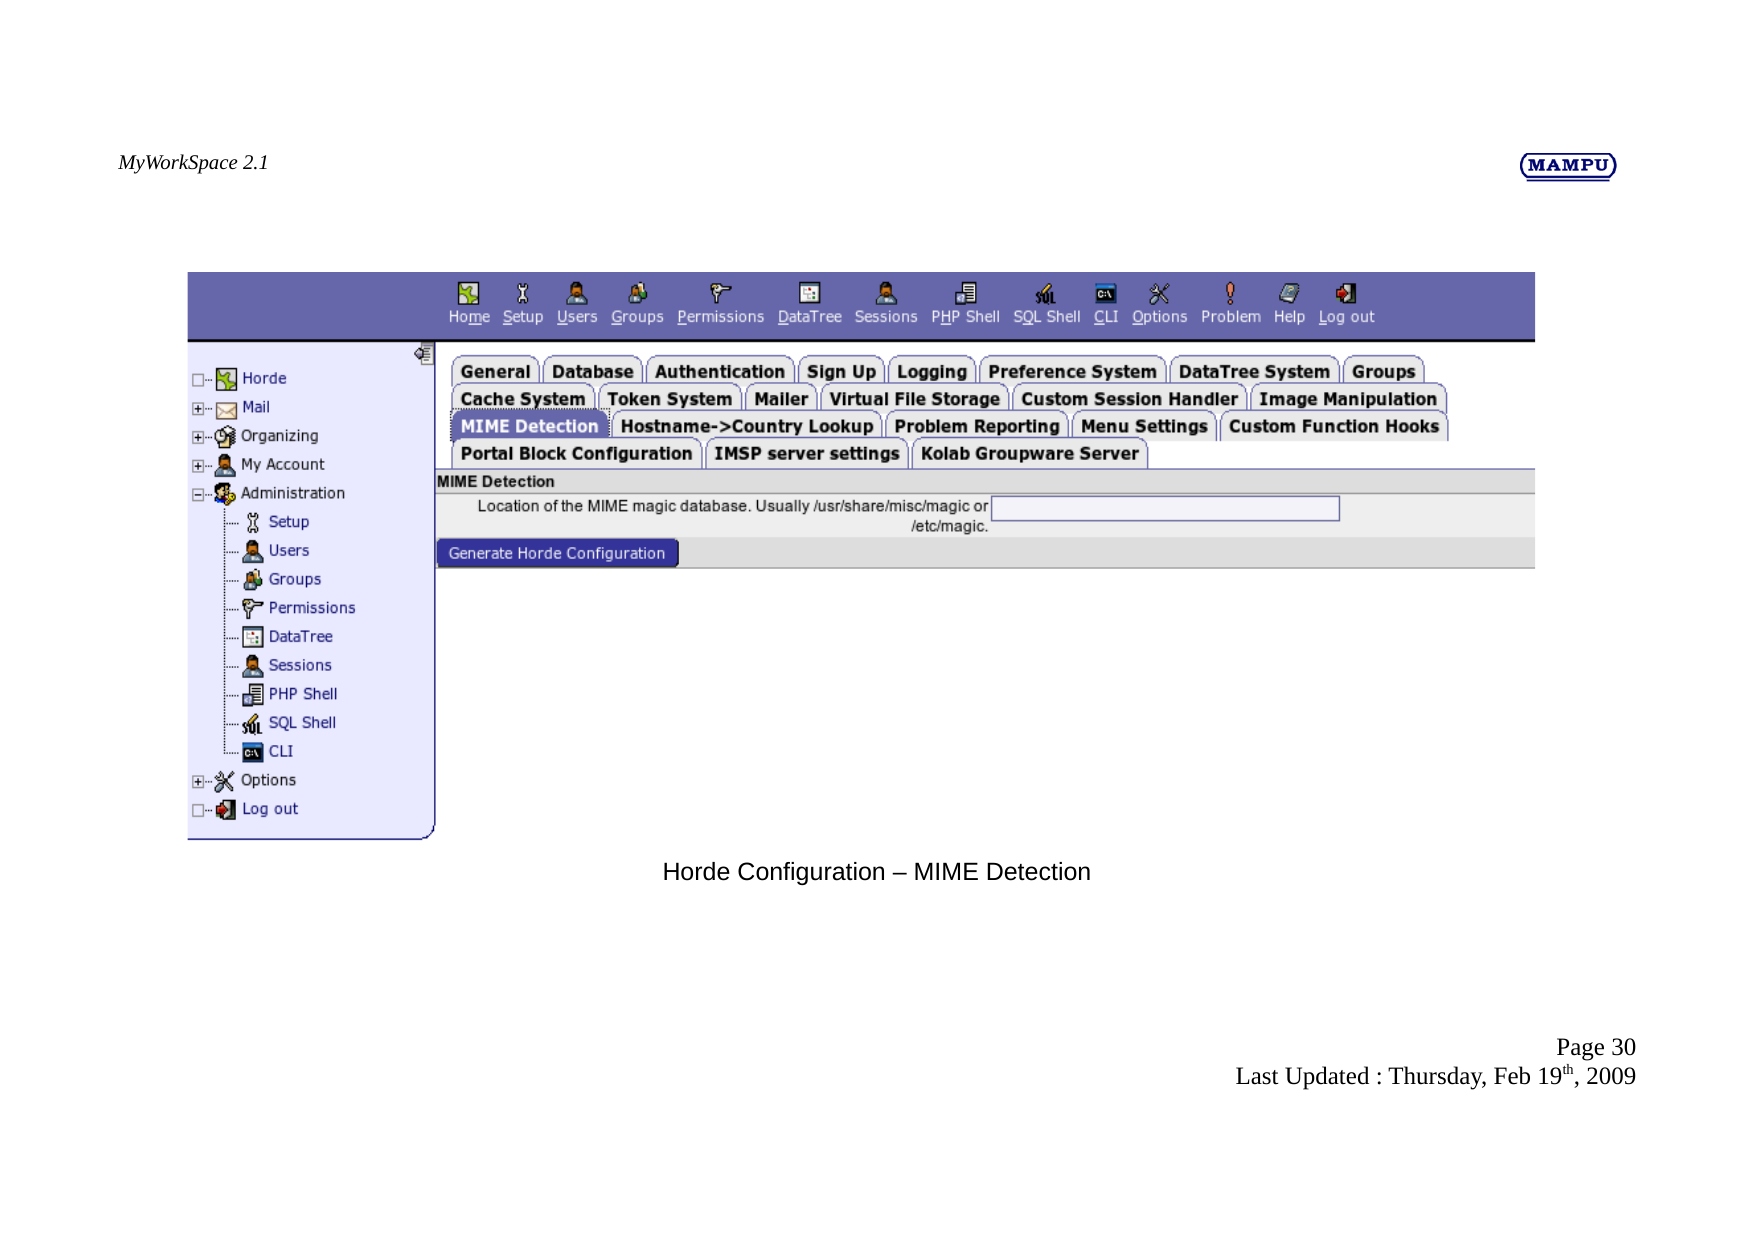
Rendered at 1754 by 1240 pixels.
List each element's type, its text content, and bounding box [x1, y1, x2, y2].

text Horde Configuration – MIME Detection [118, 264, 1636, 886]
picture [1517, 150, 1622, 183]
picture [187, 272, 1536, 843]
